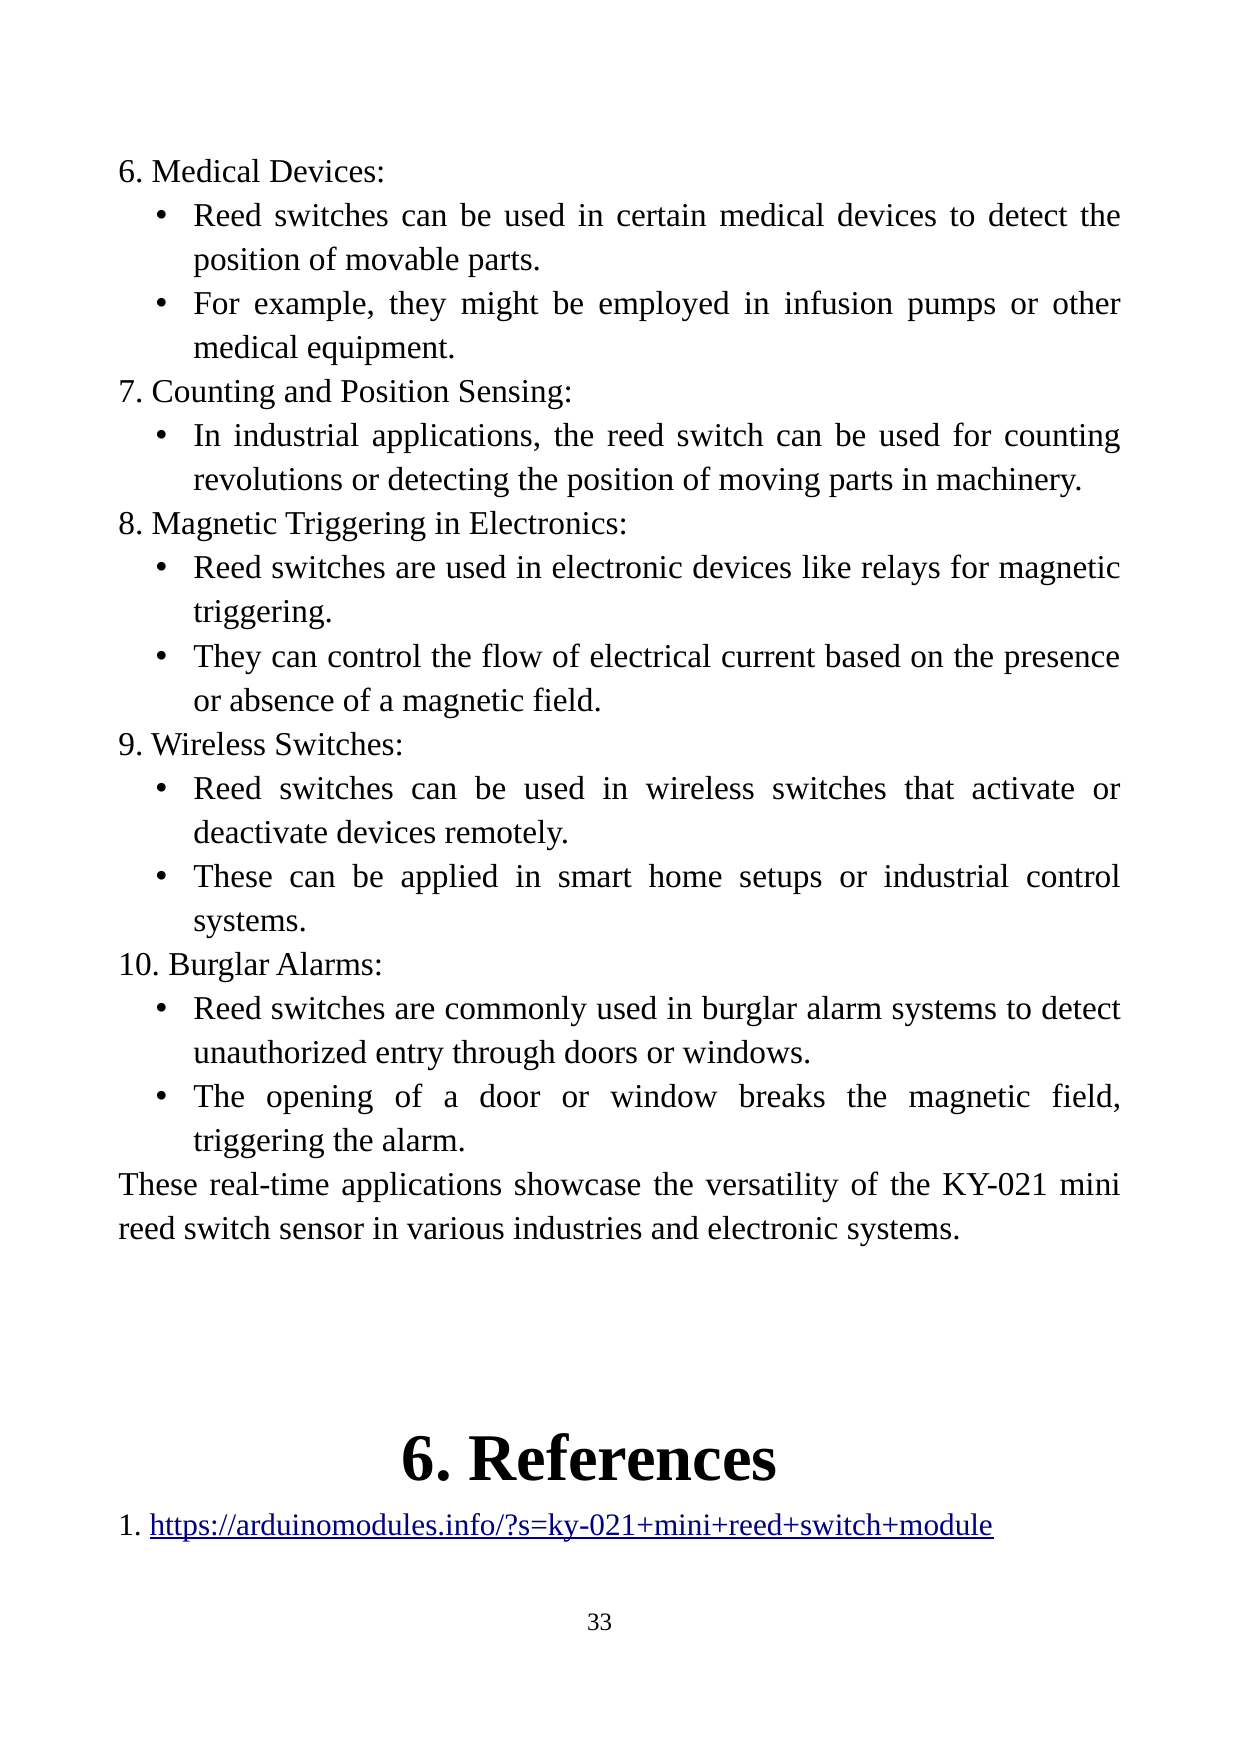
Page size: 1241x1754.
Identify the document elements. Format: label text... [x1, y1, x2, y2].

text 10. Burglar Alarms: [118, 944, 1122, 983]
list Reed switches are used in electronic devices like relays for magnetic triggering. [156, 548, 1122, 630]
text 1. https://arduinomodules.info/?s=ky-021+mini+reed+switch+module [118, 1506, 1122, 1542]
list Reed switches can be used in certain medical devices to detect the position of movable parts. [156, 195, 1122, 278]
list The opening of a door or window breaks the magnetic field, triggering the alarm. [156, 1076, 1122, 1159]
text 7. Counting and Position Sensing: [118, 371, 1122, 410]
text These real-time applications showcase the versatility of the KY-021 mini reed switch sensor in various industries and electronic systems. [118, 1164, 1122, 1247]
list Reed switches are commonly used in burglar alarm systems to detect unauthorized entry through doors or windows. [156, 988, 1122, 1071]
list In industrial applications, the reed switch can be used for counting revolutions or detecting the position of moving parts in machinery. [156, 416, 1122, 498]
text 9. Wireless Switches: [118, 724, 1122, 762]
list These can be applied in smart home setups or industrial control systems. [156, 856, 1122, 938]
text 6. Medical Devices: [118, 151, 1122, 189]
text 6. References [118, 1418, 1122, 1494]
text 8. Magnetic Triggering in Electronics: [118, 504, 1122, 542]
list They can control the flow of electrical current based on the presence or absence of a magnetic field. [156, 636, 1122, 718]
list For example, they might be employed in infusion pumps or other medical equipment. [156, 283, 1122, 366]
list Reed switches can be used in wireless switches that activate or deactivate devices remotely. [156, 768, 1122, 850]
